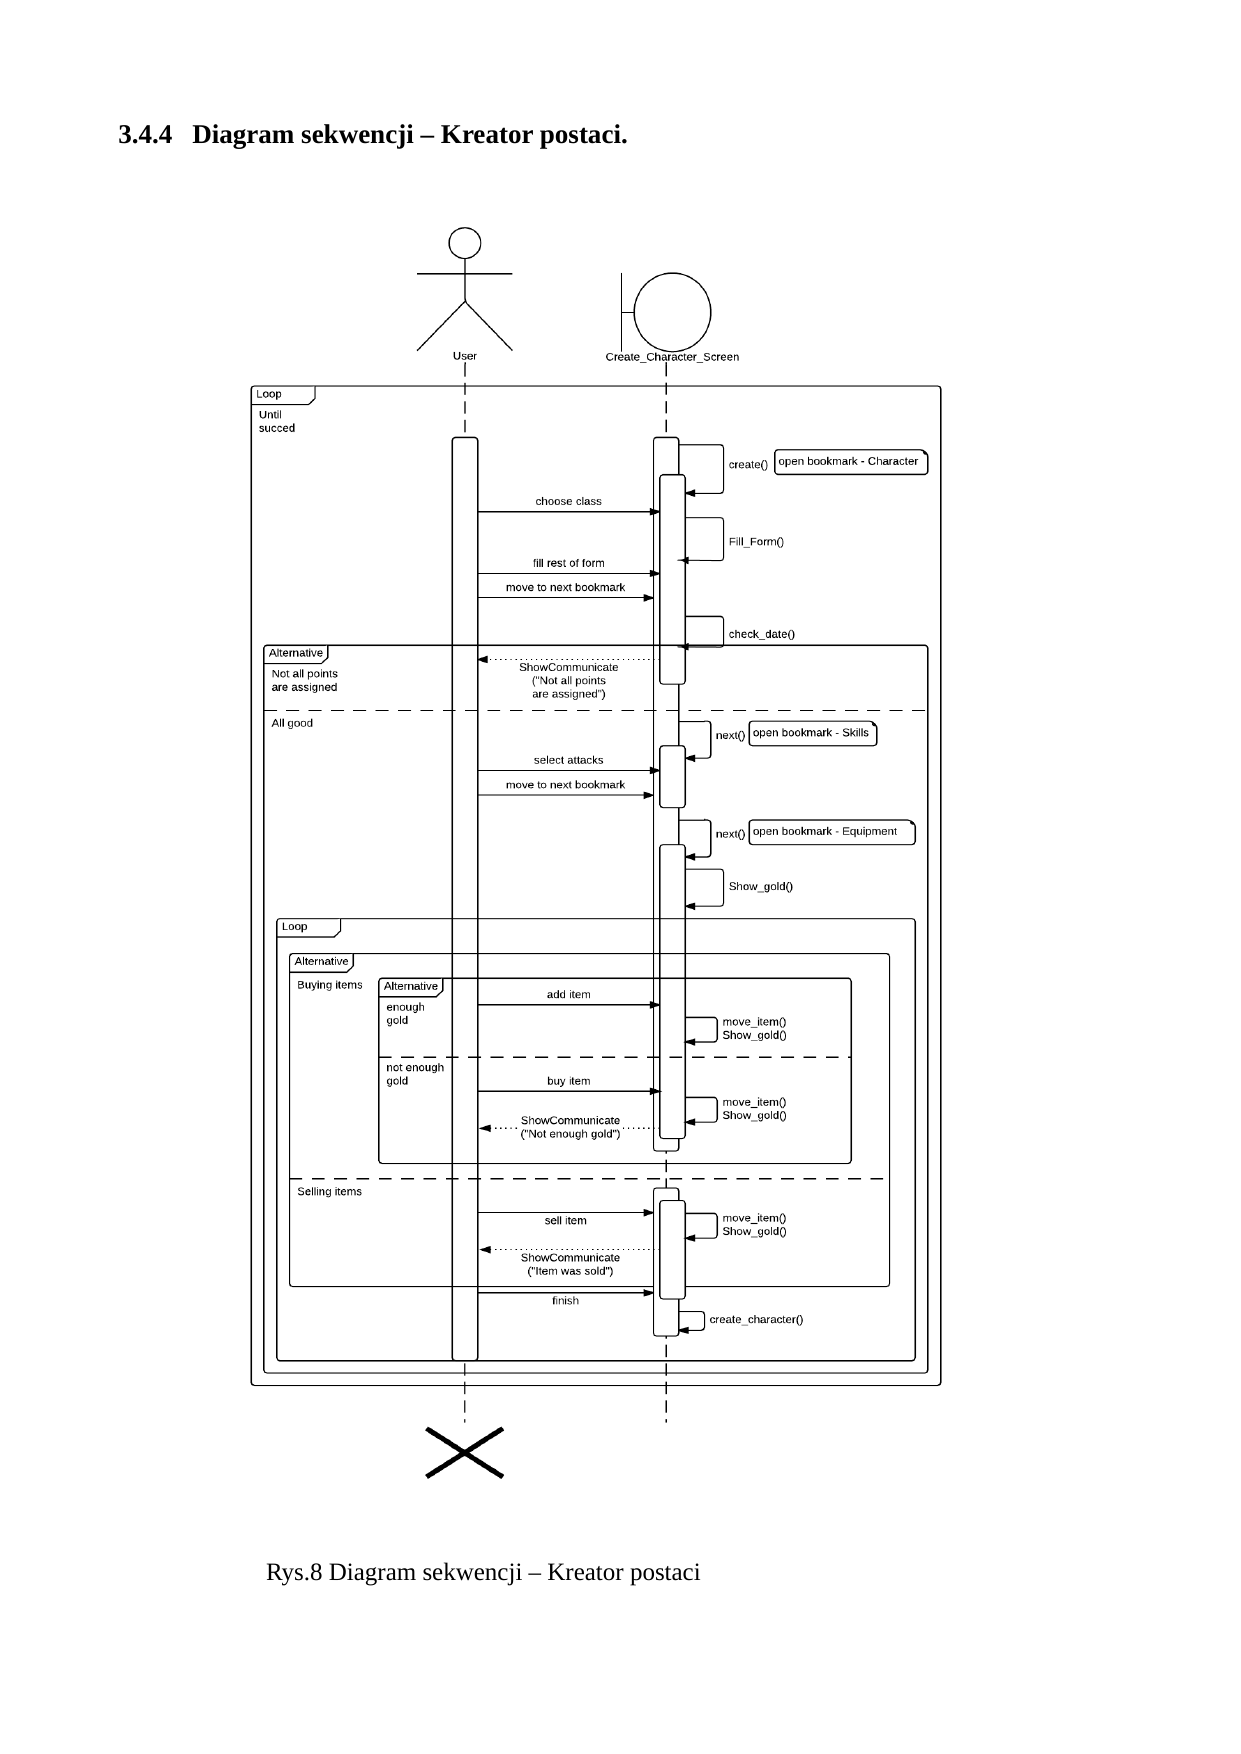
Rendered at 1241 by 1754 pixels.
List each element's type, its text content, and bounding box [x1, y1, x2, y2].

picture [187, 176, 1017, 1543]
text 3.4.4 Diagram sekwencji – Kreator postaci. [118, 118, 1122, 149]
text Rys.8 Diagram sekwencji – Kreator postaci [118, 165, 1122, 1586]
